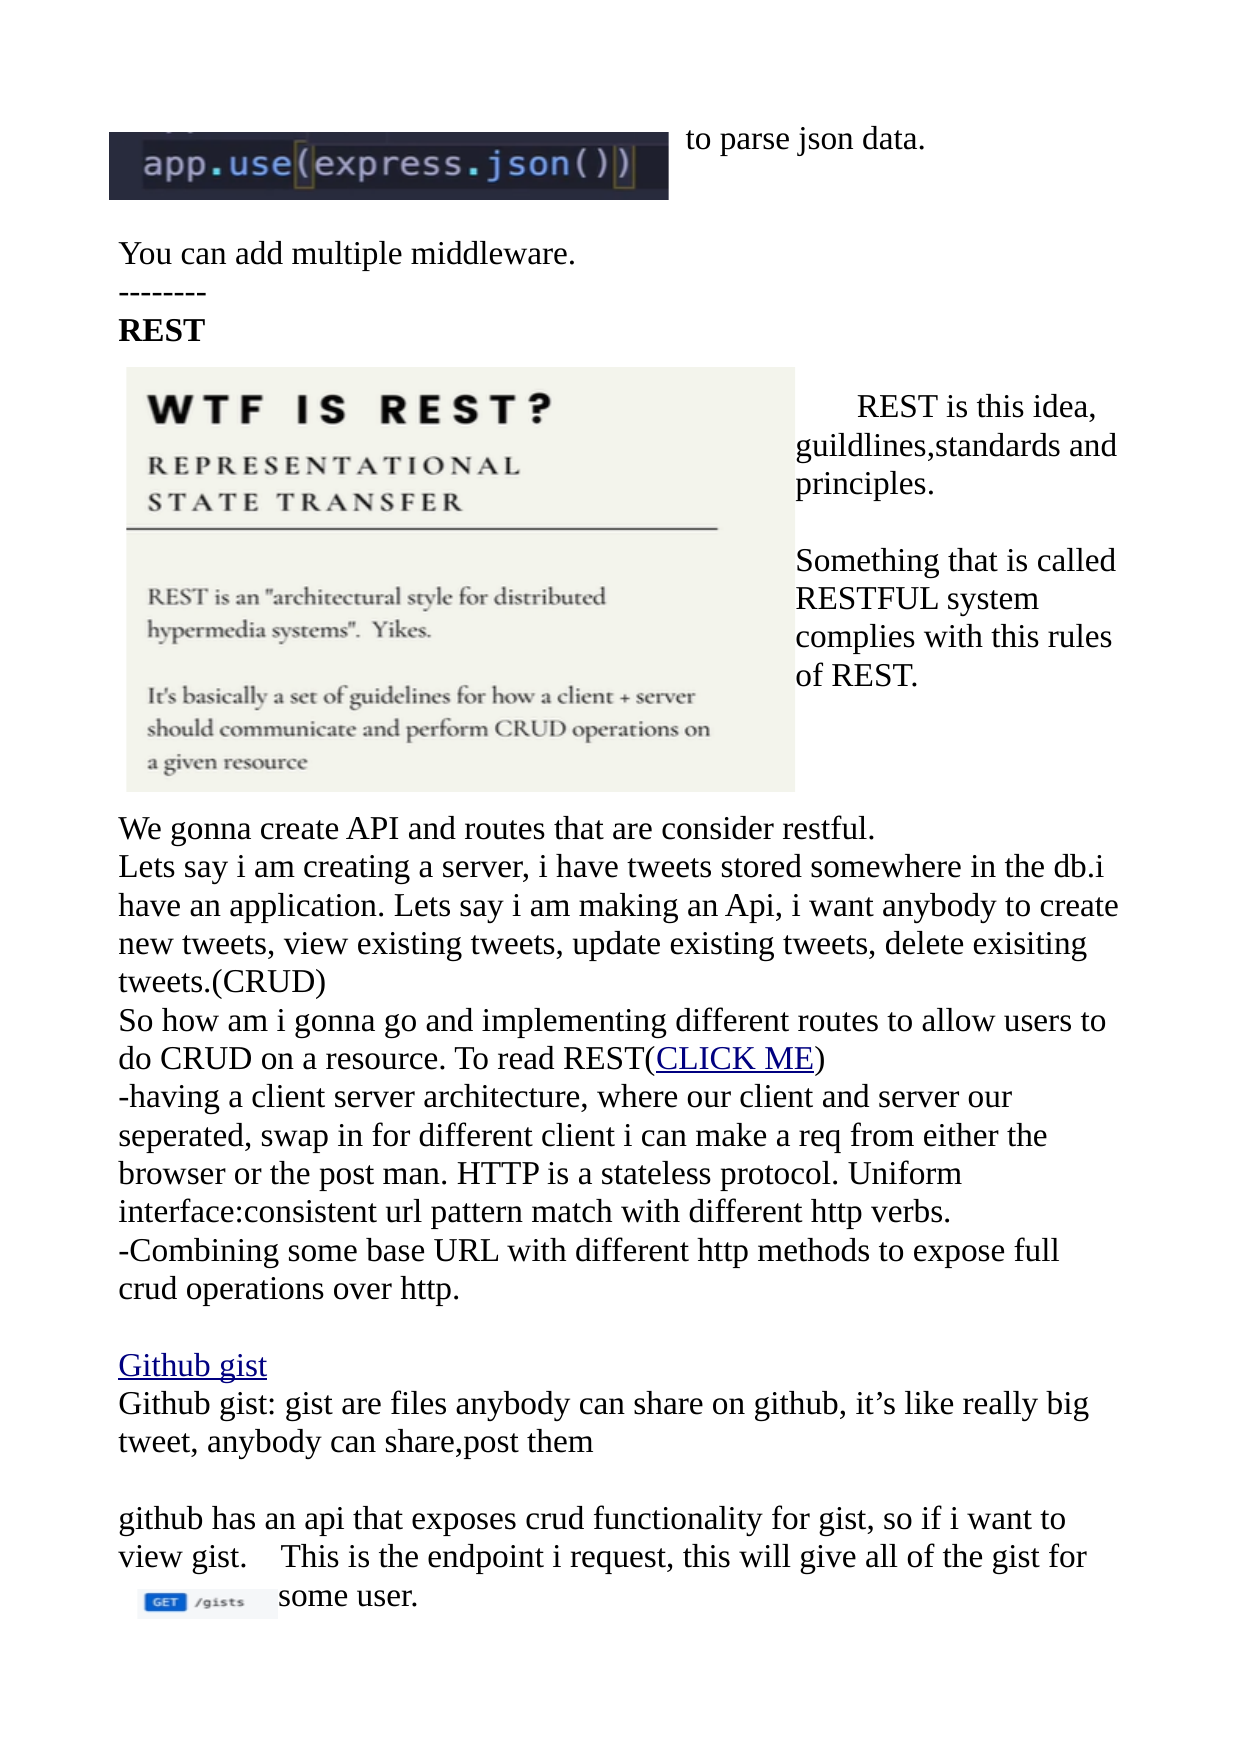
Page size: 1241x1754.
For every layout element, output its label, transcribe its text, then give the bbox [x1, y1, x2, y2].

picture [109, 132, 669, 200]
text REST is this idea, guildlines,standards and principles. [795, 386, 1122, 501]
text We gonna create API and routes that are consider restful. [118, 808, 1122, 846]
picture [137, 1589, 278, 1619]
text -having a client server architecture, where our client and server our seperated, swap in for different client i can make a req from either the browser or the post man. HTTP is a stateless protocol. Uniform interface:consistent url pattern match with different http verbs. [118, 1076, 1122, 1230]
text -Combining some base URL with different http methods to expose full crud operations over http. [118, 1230, 1122, 1306]
text Lets say i am creating a server, i have tweets stored somewhere in the db.i have an application. Lets say i am making an Api, i want anybody to create new tweets, view existing tweets, update existing tweets, delete exisiting tweets.(CRUD) [118, 846, 1122, 1000]
text -------- [118, 271, 1122, 310]
text So how am i gonna go and implementing different routes to allow users to do CRUD on a resource. To read REST(CLICK ME) [118, 1000, 1122, 1076]
text You can add multiple middleware. [118, 233, 1122, 271]
picture [126, 367, 795, 792]
text github has an api that exposes crud functionality for gist, so if i want to view gist. This is the endpoint i request, this will give all of the gist for some user. [118, 1498, 1122, 1613]
text REST [118, 310, 1122, 348]
text Github gist [118, 1345, 1122, 1383]
text Something that is called RESTFUL system complies with this rules of REST. [795, 540, 1122, 693]
text Github gist: gist are files anybody can share on github, it’s like really big tweet, anybody can share,post them [118, 1383, 1122, 1460]
text to parse json data. [118, 118, 1122, 156]
